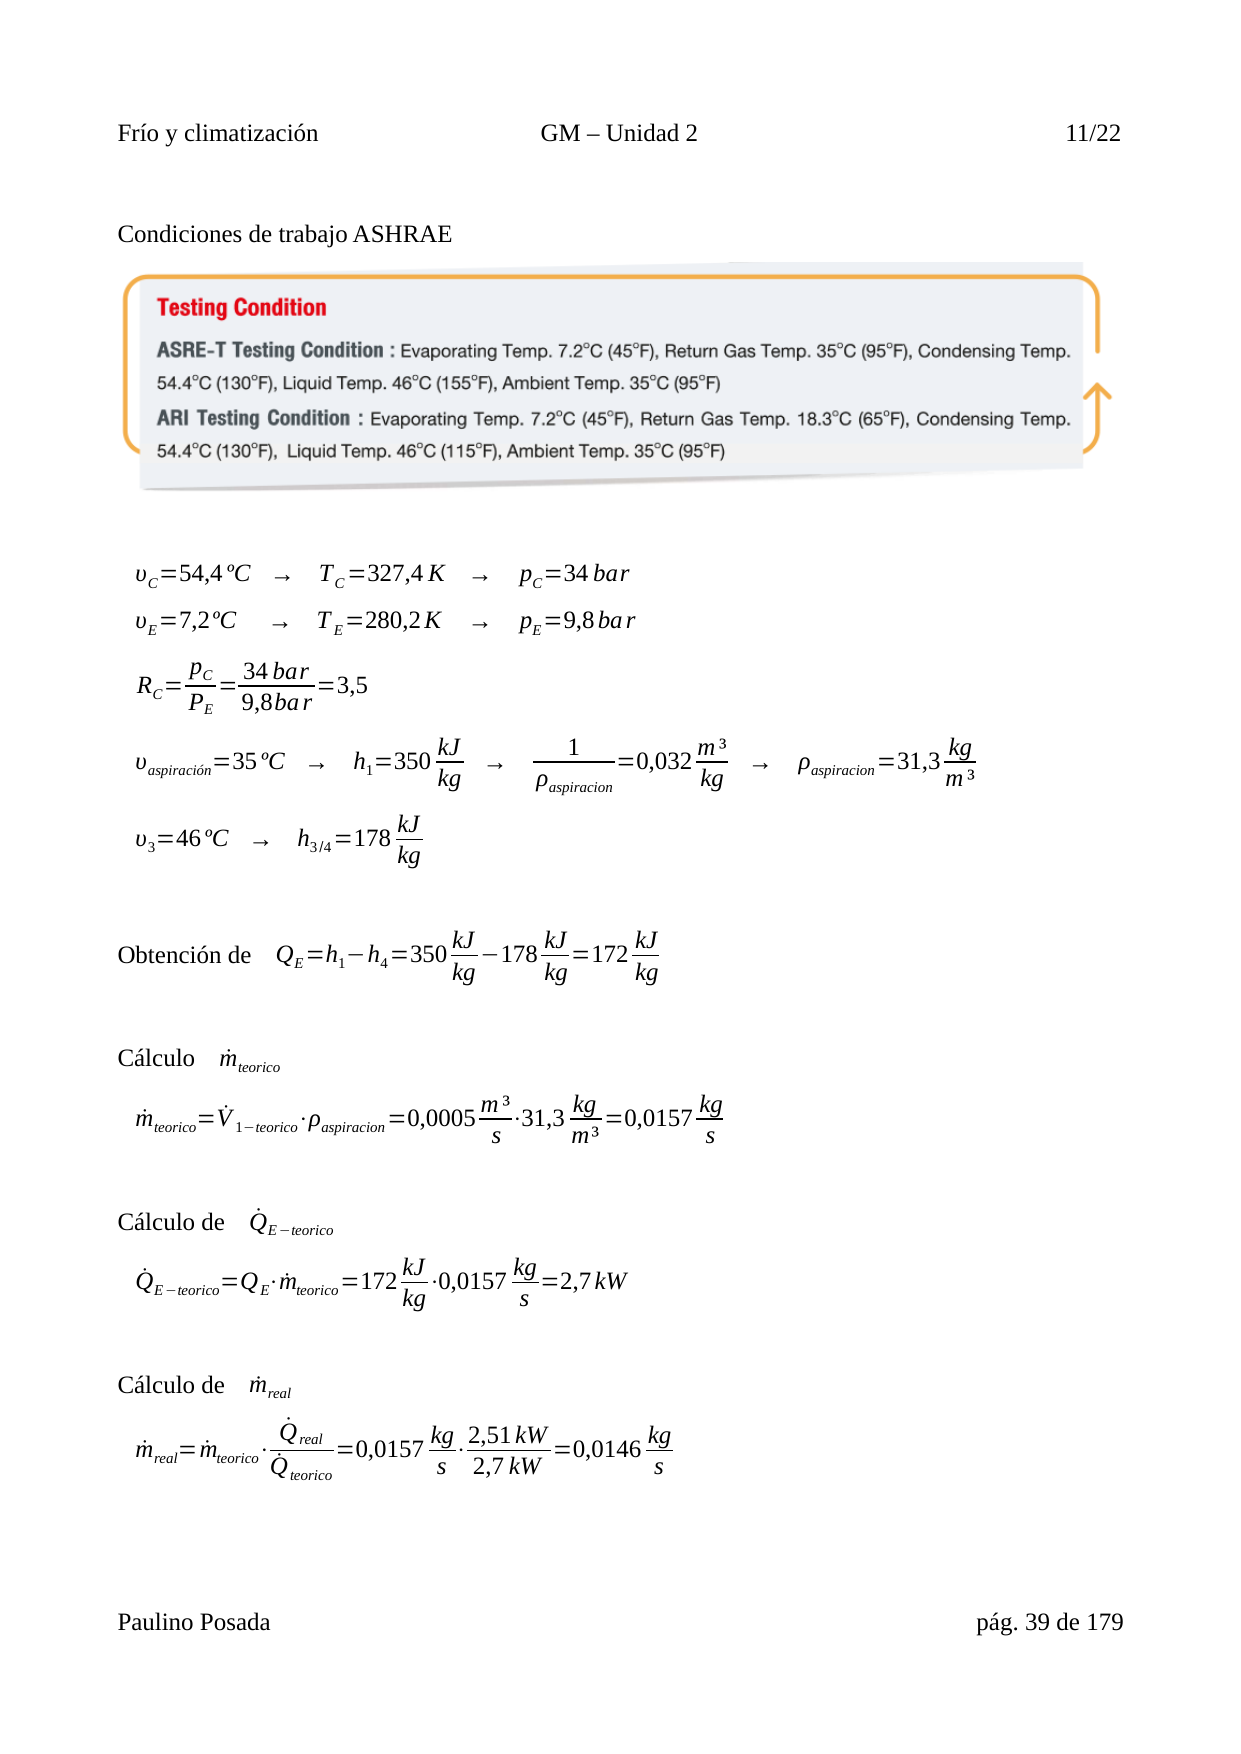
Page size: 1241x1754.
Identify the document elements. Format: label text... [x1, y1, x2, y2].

text Cálculo de [117, 1207, 1123, 1239]
text Cálculo de [117, 1370, 1123, 1402]
text → → → [117, 733, 1123, 796]
text Obtención de [117, 927, 1123, 986]
text → → [117, 559, 1123, 591]
text Cálculo [117, 1043, 1123, 1076]
picture [118, 262, 1123, 502]
text → [117, 810, 1123, 869]
text → → [117, 606, 1123, 638]
text Condiciones de trabajo ASHRAE [117, 219, 1123, 248]
